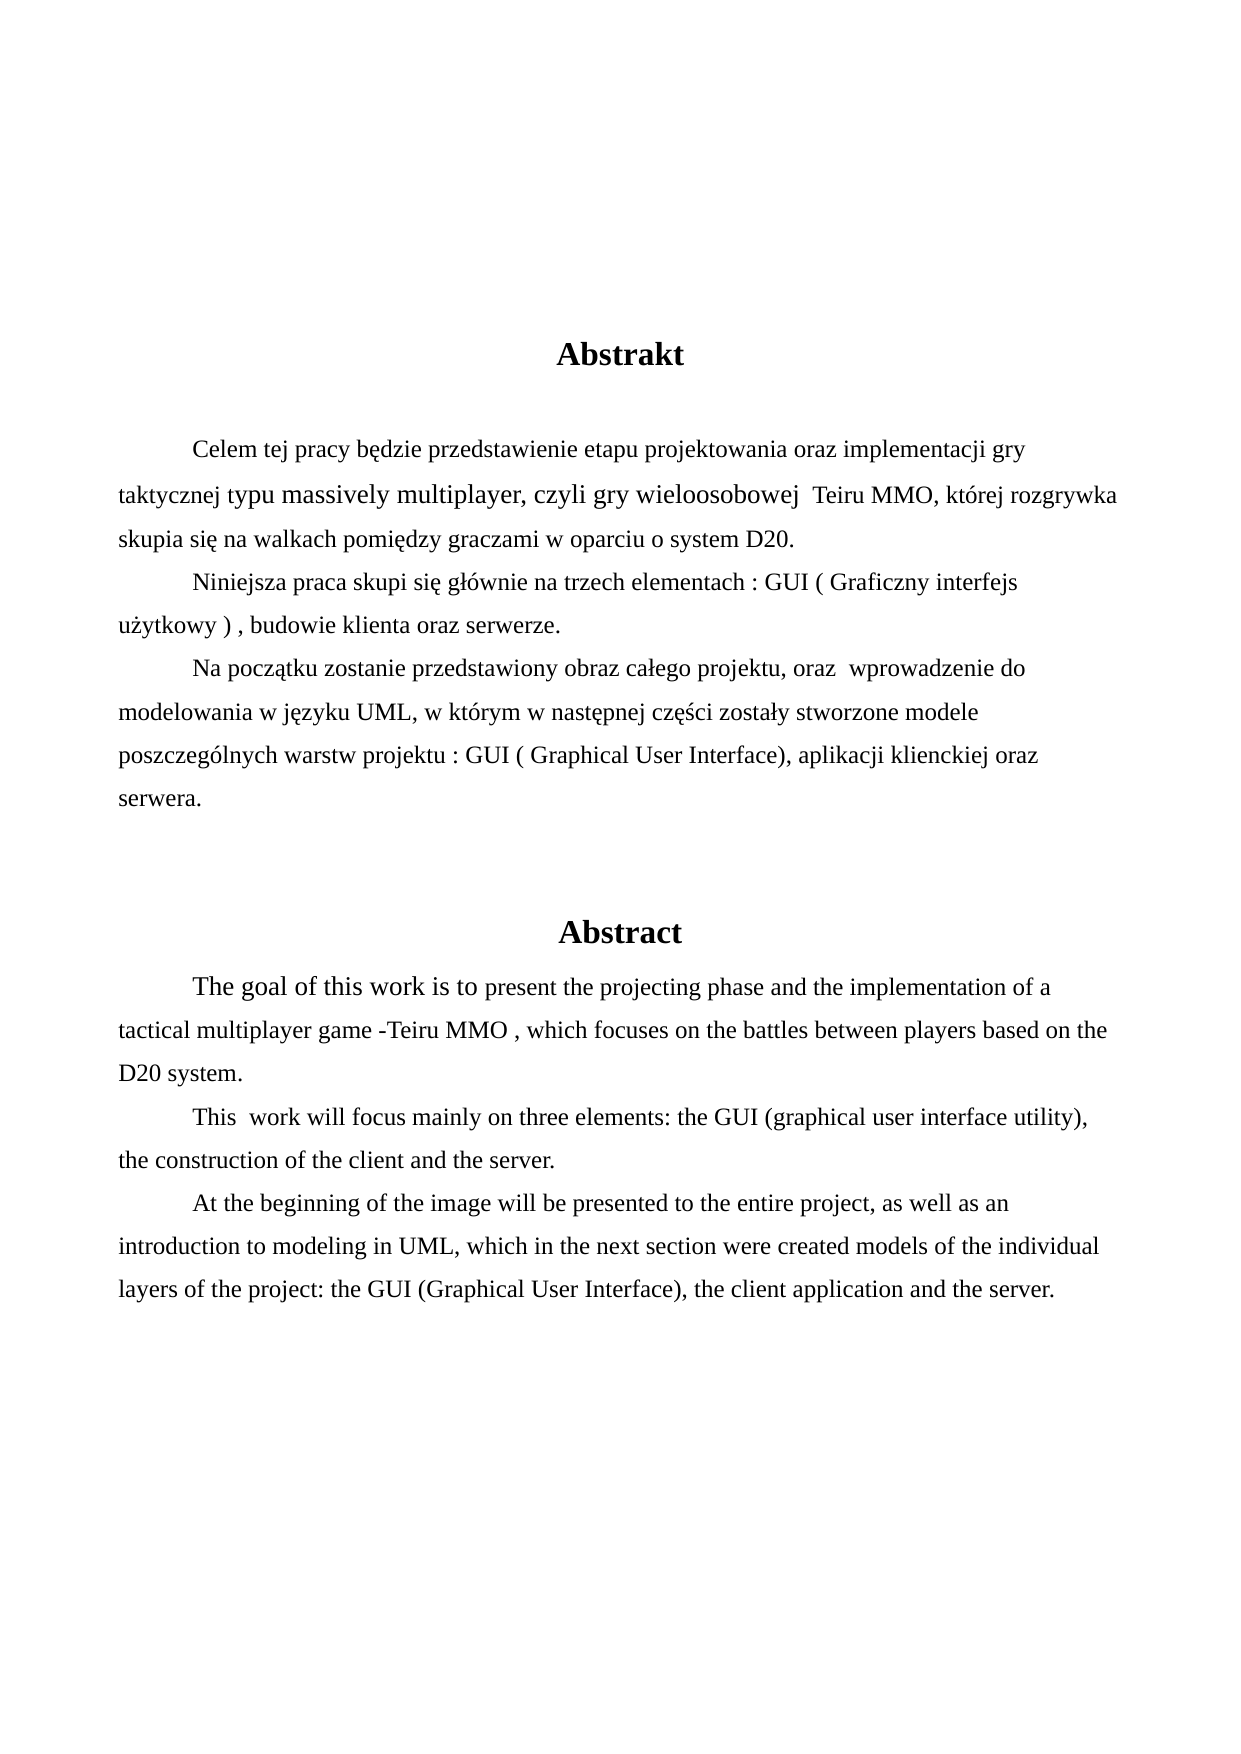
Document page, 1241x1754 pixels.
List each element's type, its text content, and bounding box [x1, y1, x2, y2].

text Abstract [118, 912, 1122, 951]
text Celem tej pracy będzie przedstawienie etapu projektowania oraz implementacji gry taktycznej typu massively multiplayer, czyli gry wieloosobowej Teiru MMO, której rozgrywka skupia się na walkach pomiędzy graczami w oparciu o system D20. [118, 434, 1122, 553]
text Abstrakt [118, 334, 1122, 372]
text The goal of this work is to present the projecting phase and the implementation of a tactical multiplayer game -Teiru MMO , which focuses on the battles between players based on the D20 system. [118, 970, 1122, 1087]
text Na początku zostanie przedstawiony obraz całego projektu, oraz wprowadzenie do modelowania w języku UML, w którym w następnej części zostały stworzone modele poszczególnych warstw projektu : GUI ( Graphical User Interface), aplikacji klienckiej oraz serwera. [118, 653, 1122, 812]
text Niniejsza praca skupi się głównie na trzech elementach : GUI ( Graficzny interfejs użytkowy ) , budowie klienta oraz serwerze. [118, 567, 1122, 639]
text At the beginning of the image will be presented to the entire project, as well as an introduction to modeling in UML, which in the next section were created models of the individual layers of the project: the GUI (Graphical User Interface), the client application and the server. [118, 1188, 1122, 1303]
text This work will focus mainly on three elements: the GUI (graphical user interface utility), the construction of the client and the server. [118, 1102, 1122, 1173]
